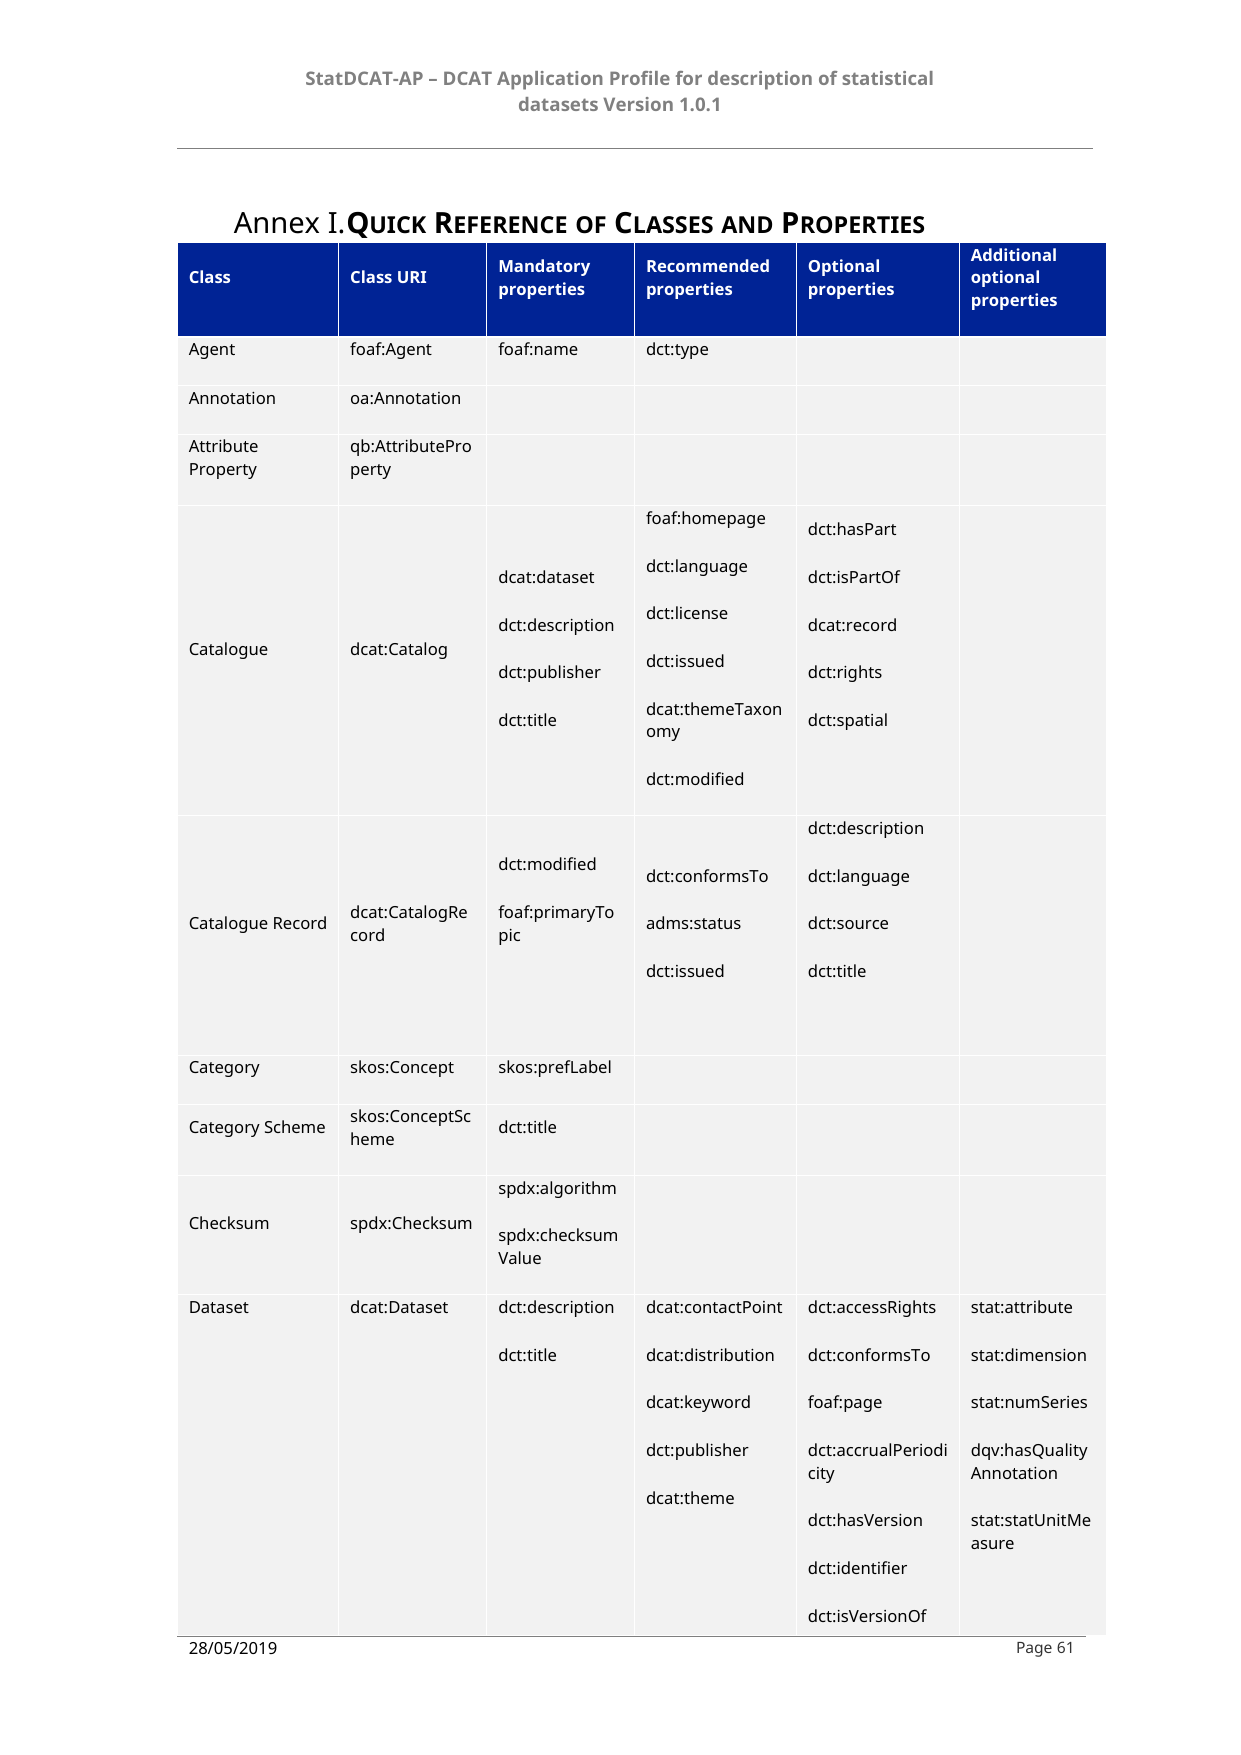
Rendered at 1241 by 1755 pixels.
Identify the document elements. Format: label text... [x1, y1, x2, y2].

table_header Class [178, 243, 338, 336]
table_cell spdx:Checksum [339, 1176, 486, 1294]
table_cell [960, 1105, 1106, 1175]
table_cell Annotation [178, 386, 338, 434]
table_cell skos:prefLabel [487, 1056, 634, 1104]
table_cell qb:AttributeProperty [339, 435, 486, 505]
table_cell dct:description dct:title [487, 1295, 634, 1635]
table_cell dct:accessRights dct:conformsTo foaf:page dct:accrualPeriodicity dct:hasVersion dct:identifier dct:isVersionOf [797, 1295, 959, 1635]
table_cell [797, 1056, 959, 1104]
list Quick Reference of Classes and Properties [233, 203, 1063, 242]
table_cell [960, 816, 1106, 1055]
table_cell dct:description dct:language dct:source dct:title [797, 816, 959, 1055]
table_cell dct:type [635, 338, 796, 385]
table_cell foaf:homepage dct:language dct:license dct:issued dcat:themeTaxonomy dct:modified [635, 506, 796, 815]
table_header Optional properties [797, 243, 959, 336]
table_header Additional optional properties [960, 243, 1106, 336]
table_cell dcat:contactPoint dcat:distribution dcat:keyword dct:publisher dcat:theme [635, 1295, 796, 1635]
table_cell Category Scheme [178, 1105, 338, 1175]
table_cell Dataset [178, 1295, 338, 1635]
table_cell [487, 386, 634, 434]
table_cell [635, 435, 796, 505]
table_cell [487, 435, 634, 505]
table_cell [797, 1105, 959, 1175]
table_cell Attribute Property [178, 435, 338, 505]
table_cell [797, 386, 959, 434]
table_cell skos:ConceptScheme [339, 1105, 486, 1175]
table_header Recommended properties [635, 243, 796, 336]
table_cell [960, 386, 1106, 434]
table_cell [635, 1176, 796, 1294]
table_cell foaf:name [487, 338, 634, 385]
table_cell [635, 1105, 796, 1175]
table_cell [960, 1176, 1106, 1294]
table_cell dcat:CatalogRecord [339, 816, 486, 1055]
table_cell spdx:algorithm spdx:checksumValue [487, 1176, 634, 1294]
table_cell dct:modified foaf:primaryTopic [487, 816, 634, 1055]
table_cell stat:attribute stat:dimension stat:numSeries dqv:hasQualityAnnotation stat:statUnitMeasure [960, 1295, 1106, 1635]
table_cell [797, 435, 959, 505]
table_cell [635, 386, 796, 434]
table_cell dcat:Catalog [339, 506, 486, 815]
table_cell dct:hasPart dct:isPartOf dcat:record dct:rights dct:spatial [797, 506, 959, 815]
table_cell dcat:Dataset [339, 1295, 486, 1635]
table_cell dcat:dataset dct:description dct:publisher dct:title [487, 506, 634, 815]
table_cell [797, 338, 959, 385]
table_cell [797, 1176, 959, 1294]
table_cell [635, 1056, 796, 1104]
table_cell Checksum [178, 1176, 338, 1294]
table_cell Agent [178, 338, 338, 385]
table_cell dct:conformsTo adms:status dct:issued [635, 816, 796, 1055]
table_cell [960, 338, 1106, 385]
table_cell oa:Annotation [339, 386, 486, 434]
table_header Class URI [339, 243, 486, 336]
table_cell Catalogue [178, 506, 338, 815]
table_cell Category [178, 1056, 338, 1104]
table_header Mandatory properties [487, 243, 634, 336]
table_cell skos:Concept [339, 1056, 486, 1104]
table_cell [960, 506, 1106, 815]
table_cell Catalogue Record [178, 816, 338, 1055]
table_cell [960, 1056, 1106, 1104]
table_cell [960, 435, 1106, 505]
table_cell dct:title [487, 1105, 634, 1175]
table_cell foaf:Agent [339, 338, 486, 385]
